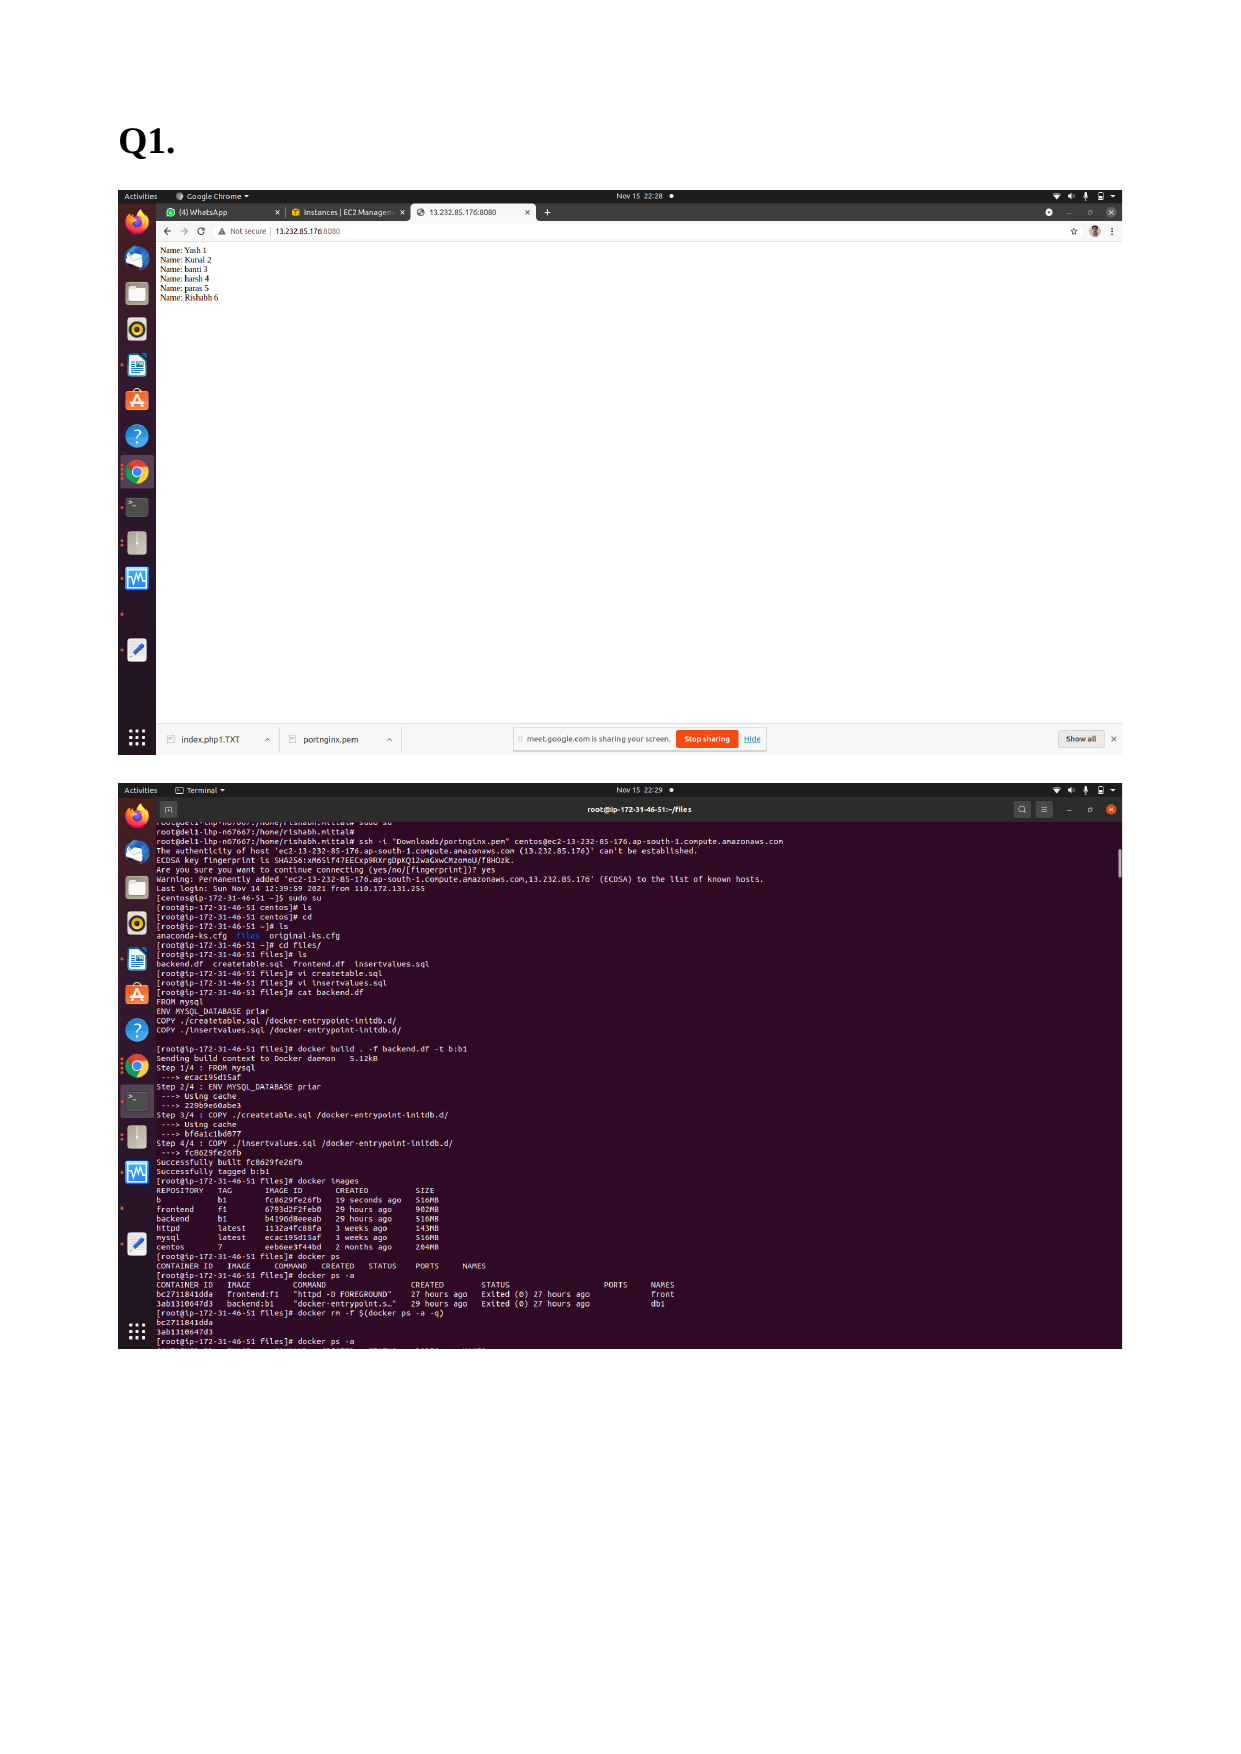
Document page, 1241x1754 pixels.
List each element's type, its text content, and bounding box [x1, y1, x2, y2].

picture [118, 783, 1123, 1349]
picture [118, 190, 1123, 755]
text Q1. [118, 118, 1122, 161]
